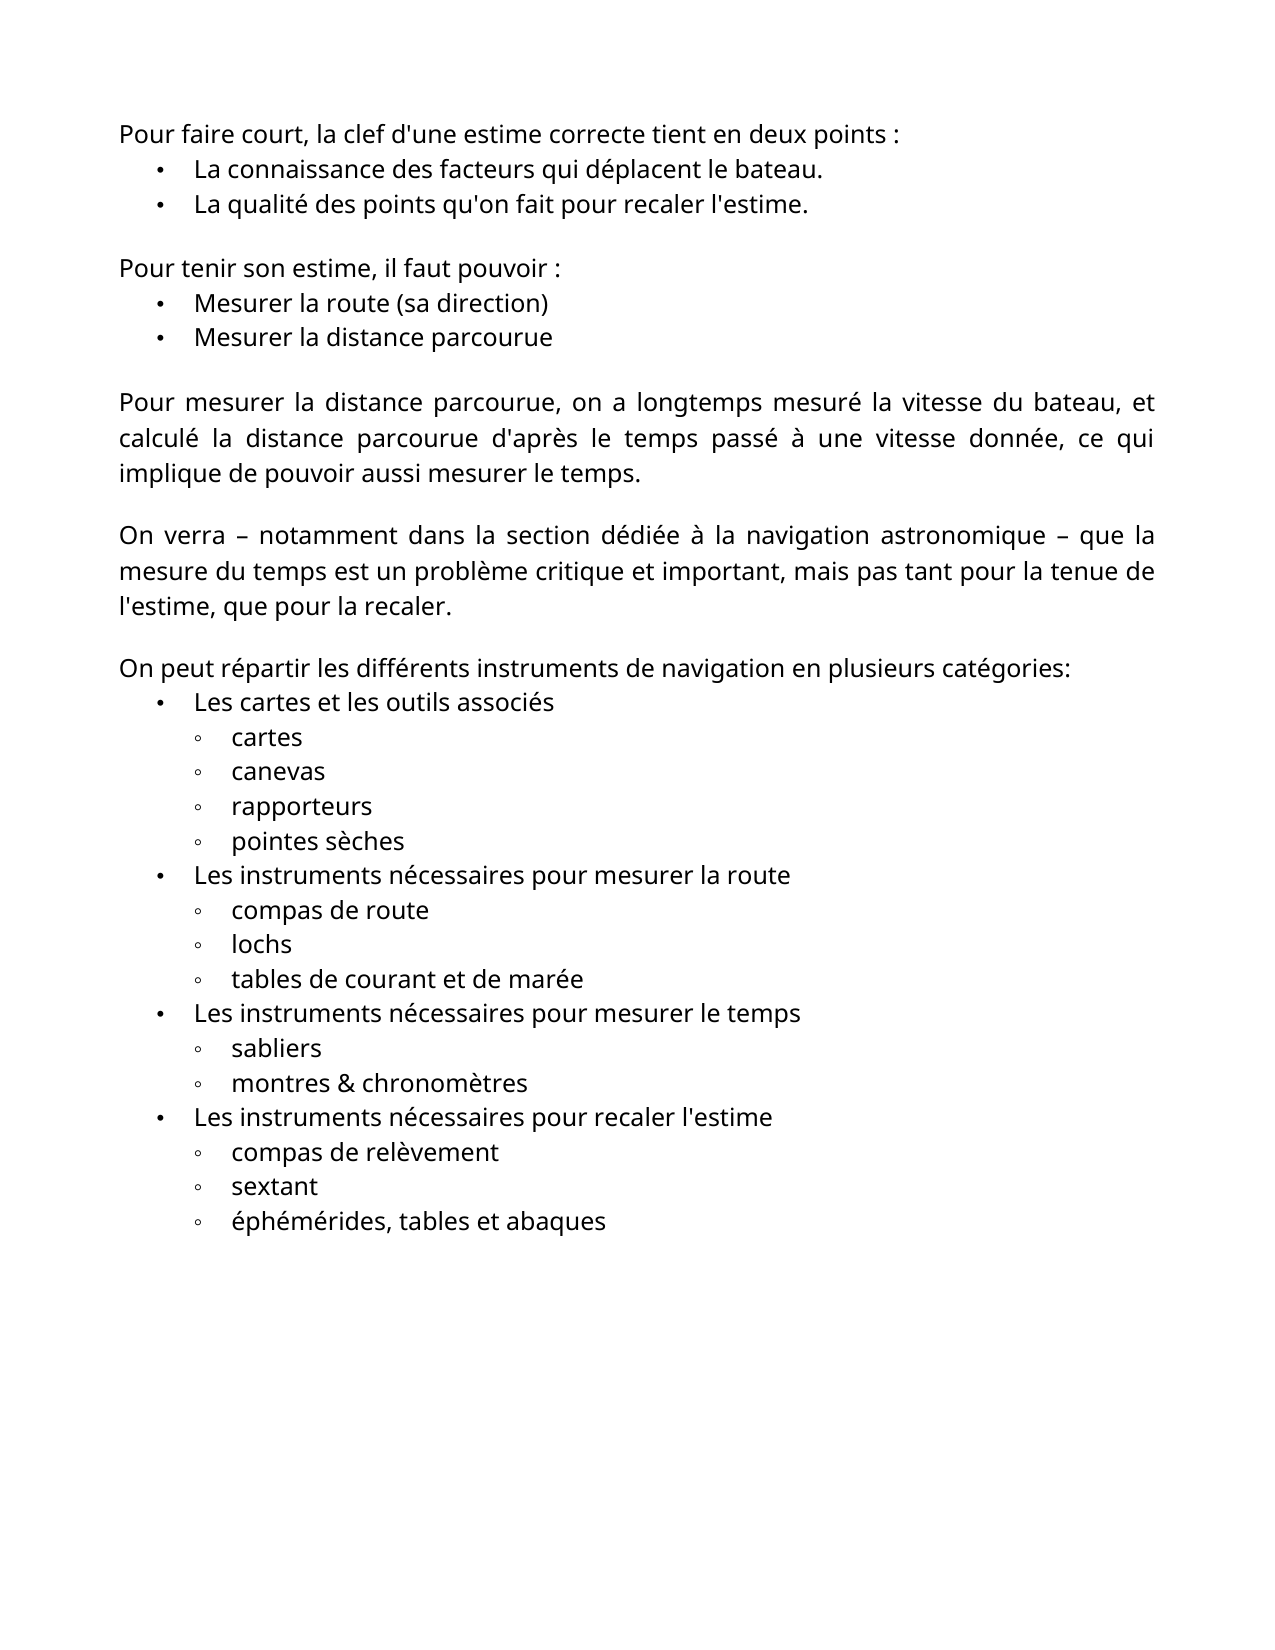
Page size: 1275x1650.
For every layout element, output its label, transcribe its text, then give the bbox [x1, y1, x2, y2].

list La connaissance des facteurs qui déplacent le bateau. [156, 152, 1156, 186]
list Mesurer la distance parcourue [156, 320, 1156, 354]
list sabliers [193, 1031, 1156, 1065]
list sextant [193, 1169, 1156, 1203]
text On peut répartir les différents instruments de navigation en plusieurs catégories: [119, 650, 1156, 684]
list rapporteurs [193, 789, 1156, 823]
list Mesurer la route (sa direction) [156, 286, 1156, 319]
list compas de relèvement [193, 1134, 1156, 1168]
list canevas [193, 754, 1156, 788]
text Pour faire court, la clef d'une estime correcte tient en deux points : [119, 117, 1156, 151]
list Les cartes et les outils associés [156, 685, 1156, 719]
list La qualité des points qu'on fait pour recaler l'estime. [156, 186, 1156, 220]
list tables de courant et de marée [193, 962, 1156, 996]
list Les instruments nécessaires pour recaler l'estime [156, 1100, 1156, 1134]
list éphémérides, tables et abaques [193, 1204, 1156, 1238]
list pointes sèches [193, 823, 1156, 857]
text On verra – notamment dans la section dédiée à la navigation astronomique – que la mesure du temps est un problème critique et important, mais pas tant pour la tenue de l'estime, que pour la recaler. [119, 517, 1156, 623]
text Pour mesurer la distance parcourue, on a longtemps mesuré la vitesse du bateau, et calculé la distance parcourue d'après le temps passé à une vitesse donnée, ce qui implique de pouvoir aussi mesurer le temps. [119, 384, 1156, 490]
list Les instruments nécessaires pour mesurer le temps [156, 996, 1156, 1030]
list compas de route [193, 892, 1156, 926]
text Pour tenir son estime, il faut pouvoir : [119, 251, 1156, 285]
list Les instruments nécessaires pour mesurer la route [156, 858, 1156, 892]
list lochs [193, 927, 1156, 961]
list cartes [193, 719, 1156, 753]
list montres & chronomètres [193, 1065, 1156, 1099]
